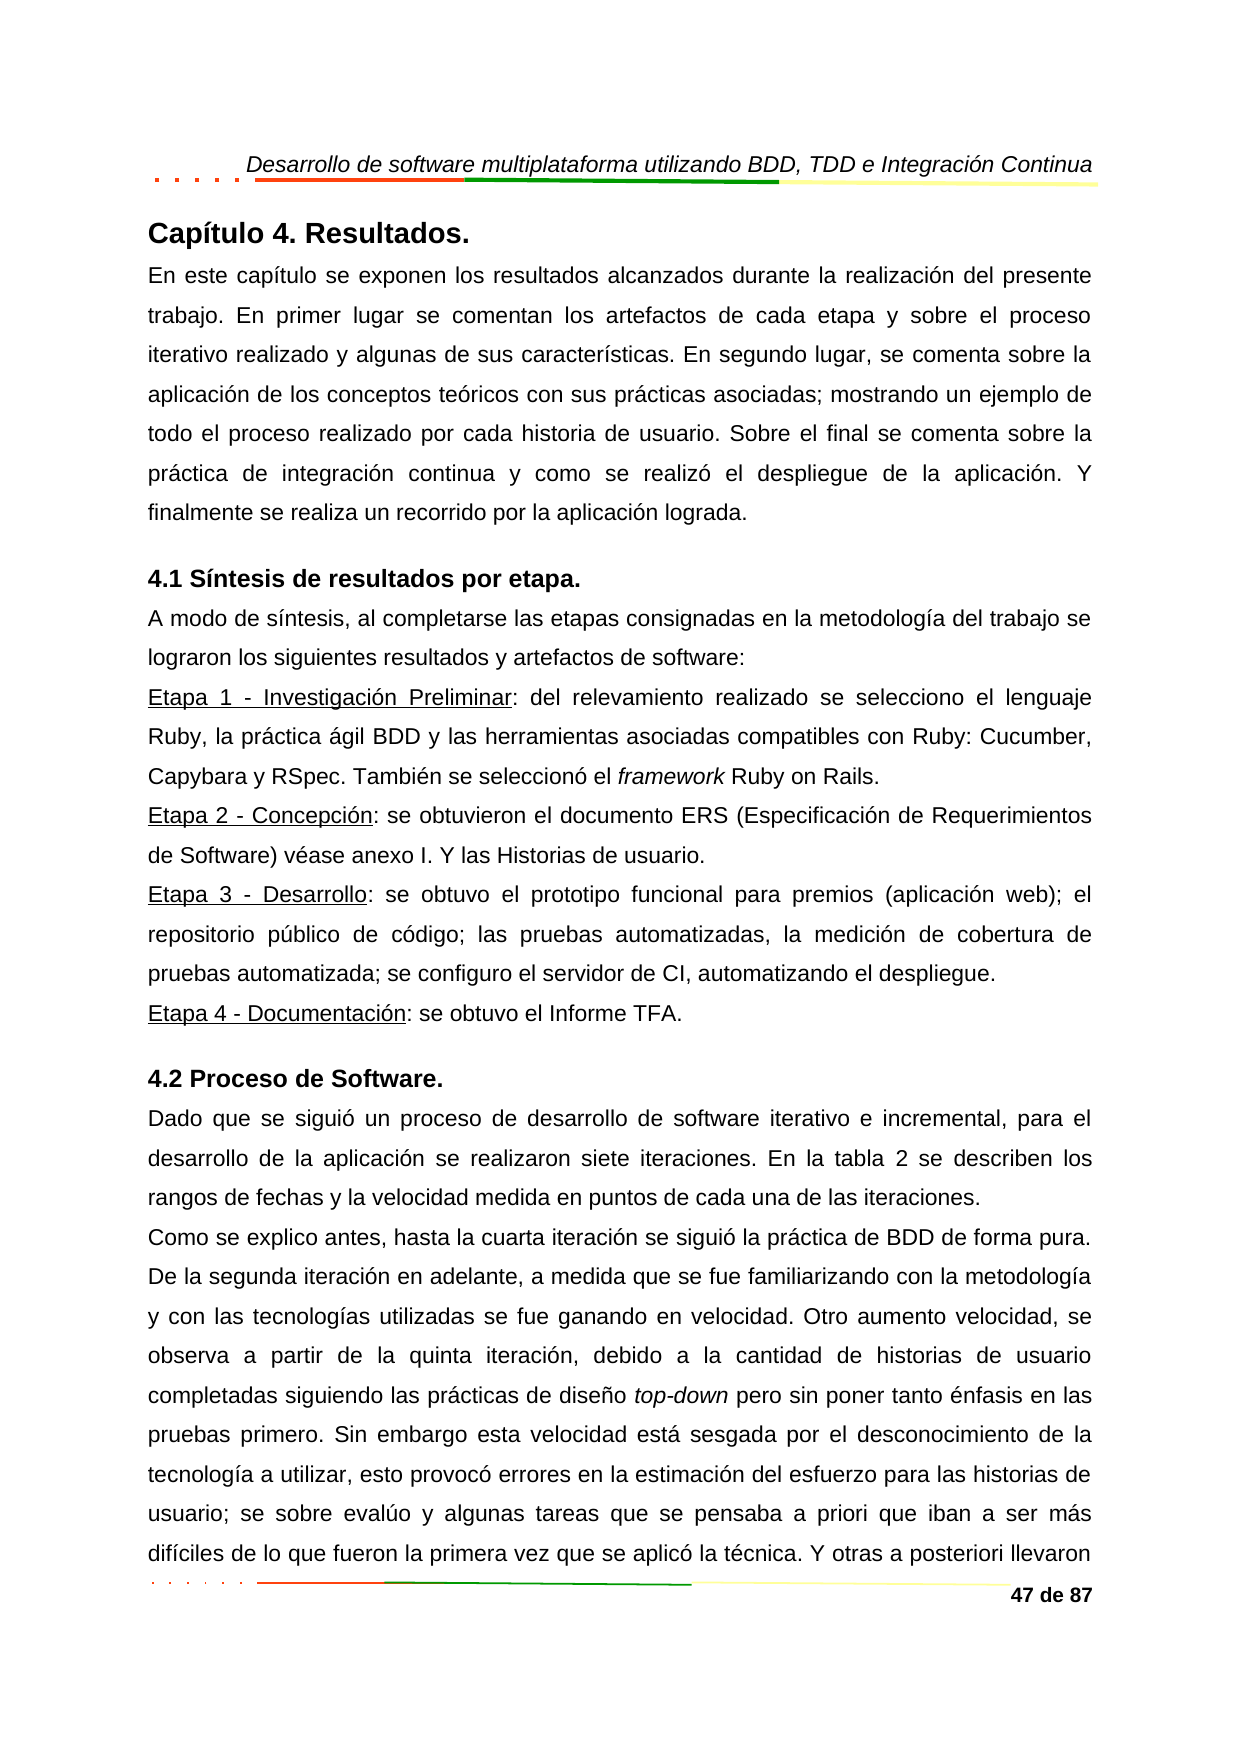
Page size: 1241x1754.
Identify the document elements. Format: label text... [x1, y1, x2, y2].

text Etapa 2 - Concepción: se obtuvieron el documento ERS (Especificación de Requerimientos de Software) véase anexo I. Y las Historias de usuario. [148, 802, 1093, 868]
text Etapa 1 - Investigación Preliminar: del relevamiento realizado se selecciono el lenguaje Ruby, la práctica ágil BDD y las herramientas asociadas compatibles con Ruby: Cucumber, Capybara y RSpec. También se seleccionó el framework Ruby on Rails. [148, 684, 1093, 789]
subtitle 4.1 Síntesis de resultados por etapa. [148, 564, 1093, 592]
subtitle Capítulo 4. Resultados. [148, 216, 1093, 250]
text Etapa 3 - Desarrollo: se obtuvo el prototipo funcional para premios (aplicación web); el repositorio público de código; las pruebas automatizadas, la medición de cobertura de pruebas automatizada; se configuro el servidor de CI, automatizando el despliegue. [148, 881, 1093, 987]
text En este capítulo se exponen los resultados alcanzados durante la realización del presente trabajo. En primer lugar se comentan los artefactos de cada etapa y sobre el proceso iterativo realizado y algunas de sus características. En segundo lugar, se comenta sobre la aplicación de los conceptos teóricos con sus prácticas asociadas; mostrando un ejemplo de todo el proceso realizado por cada historia de usuario. Sobre el final se comenta sobre la práctica de integración continua y como se realizó el despliegue de la aplicación. Y finalmente se realiza un recorrido por la aplicación lograda. [148, 262, 1093, 526]
text Etapa 4 - Documentación: se obtuvo el Informe TFA. [148, 1000, 1093, 1026]
text A modo de síntesis, al completarse las etapas consignadas en la metodología del trabajo se lograron los siguientes resultados y artefactos de software: [148, 605, 1093, 671]
text Como se explico antes, hasta la cuarta iteración se siguió la práctica de BDD de forma pura. De la segunda iteración en adelante, a medida que se fue familiarizando con la metodología y con las tecnologías utilizadas se fue ganando en velocidad. Otro aumento velocidad, se observa a partir de la quinta iteración, debido a la cantidad de historias de usuario completadas siguiendo las prácticas de diseño top-down pero sin poner tanto énfasis en las pruebas primero. Sin embargo esta velocidad está sesgada por el desconocimiento de la tecnología a utilizar, esto provocó errores en la estimación del esfuerzo para las historias de usuario; se sobre evalúo y algunas tareas que se pensaba a priori que iban a ser más difíciles de lo que fueron la primera vez que se aplicó la técnica. Y otras a posteriori llevaron [148, 1224, 1093, 1566]
subtitle 4.2 Proceso de Software. [148, 1064, 1093, 1093]
text Dado que se siguió un proceso de desarrollo de software iterativo e incremental, para el desarrollo de la aplicación se realizaron siete iteraciones. En la tabla 2 se describen los rangos de fechas y la velocidad medida en puntos de cada una de las iteraciones. [148, 1105, 1093, 1211]
